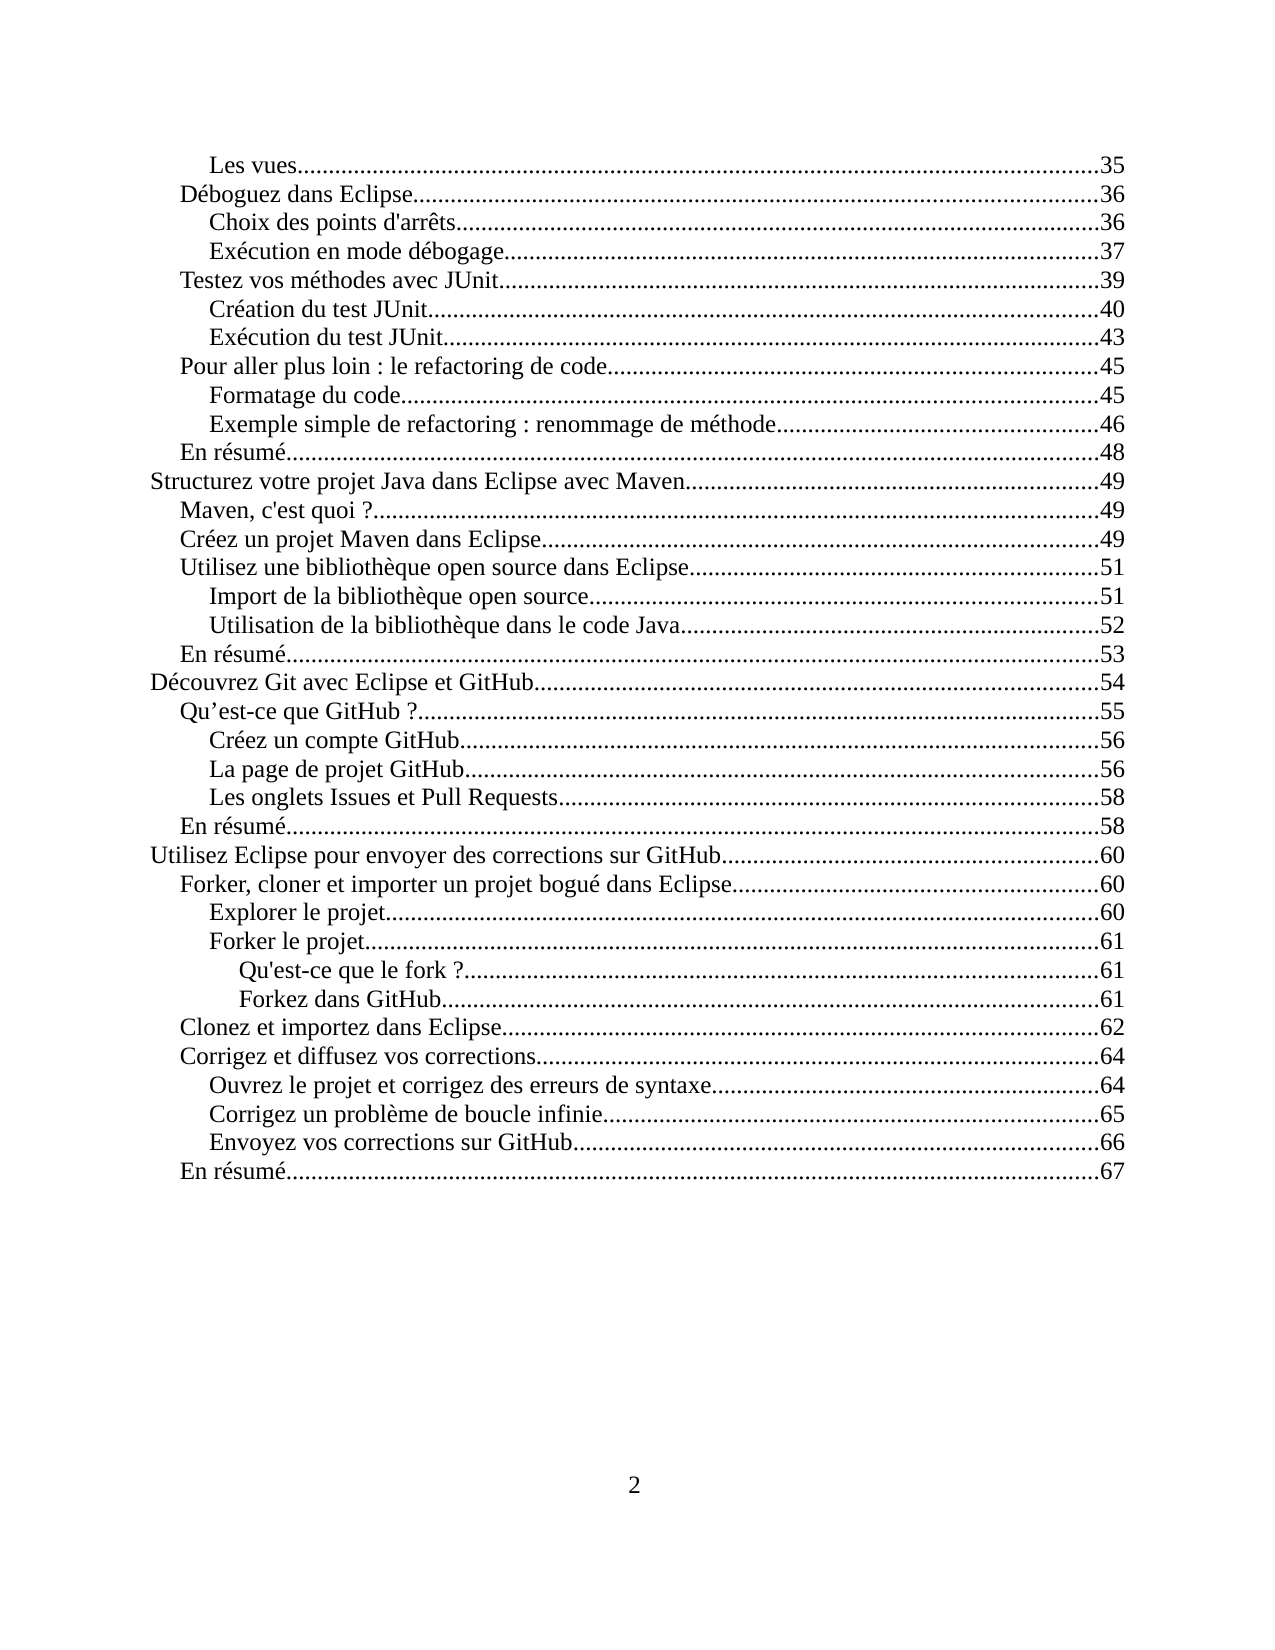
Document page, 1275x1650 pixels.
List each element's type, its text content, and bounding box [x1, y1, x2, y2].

text Exemple simple de refactoring : renommage de méthode 46 [209, 409, 1125, 437]
text En résumé 67 [179, 1156, 1125, 1185]
text Utilisation de la bibliothèque dans le code Java 52 [209, 610, 1125, 639]
text Corrigez et diffusez vos corrections 64 [179, 1041, 1125, 1070]
text Corrigez un problème de boucle infinie 65 [209, 1099, 1125, 1127]
text Les vues 35 [209, 150, 1125, 179]
text Utilisez une bibliothèque open source dans Eclipse 51 [179, 552, 1125, 581]
text Ouvrez le projet et corrigez des erreurs de syntaxe 64 [209, 1070, 1125, 1099]
text La page de projet GitHub 56 [209, 754, 1125, 782]
text Import de la bibliothèque open source 51 [209, 581, 1125, 610]
text Qu'est-ce que le fork ? 61 [238, 955, 1125, 984]
text En résumé 58 [179, 811, 1125, 840]
text Explorer le projet 60 [209, 897, 1125, 926]
text En résumé 53 [179, 639, 1125, 667]
text Structurez votre projet Java dans Eclipse avec Maven 49 [150, 466, 1125, 495]
text Les onglets Issues et Pull Requests 58 [209, 782, 1125, 811]
text Créez un compte GitHub 56 [209, 725, 1125, 754]
text Qu’est-ce que GitHub ? 55 [179, 696, 1125, 725]
text Créez un projet Maven dans Eclipse 49 [179, 524, 1125, 552]
text Exécution du test JUnit 43 [209, 322, 1125, 351]
text Choix des points d'arrêts 36 [209, 207, 1125, 236]
text Forker, cloner et importer un projet bogué dans Eclipse 60 [179, 869, 1125, 897]
text Pour aller plus loin : le refactoring de code 45 [179, 351, 1125, 380]
text Forker le projet 61 [209, 926, 1125, 955]
text Utilisez Eclipse pour envoyer des corrections sur GitHub 60 [150, 840, 1125, 869]
text Découvrez Git avec Eclipse et GitHub 54 [150, 667, 1125, 696]
text En résumé 48 [179, 437, 1125, 466]
text Création du test JUnit 40 [209, 294, 1125, 322]
text Maven, c'est quoi ? 49 [179, 495, 1125, 524]
text Clonez et importez dans Eclipse 62 [179, 1012, 1125, 1041]
text Déboguez dans Eclipse 36 [179, 179, 1125, 207]
text Exécution en mode débogage 37 [209, 236, 1125, 265]
text Forkez dans GitHub 61 [238, 984, 1125, 1012]
text Envoyez vos corrections sur GitHub 66 [209, 1127, 1125, 1156]
text Testez vos méthodes avec JUnit 39 [179, 265, 1125, 294]
text Formatage du code 45 [209, 380, 1125, 409]
